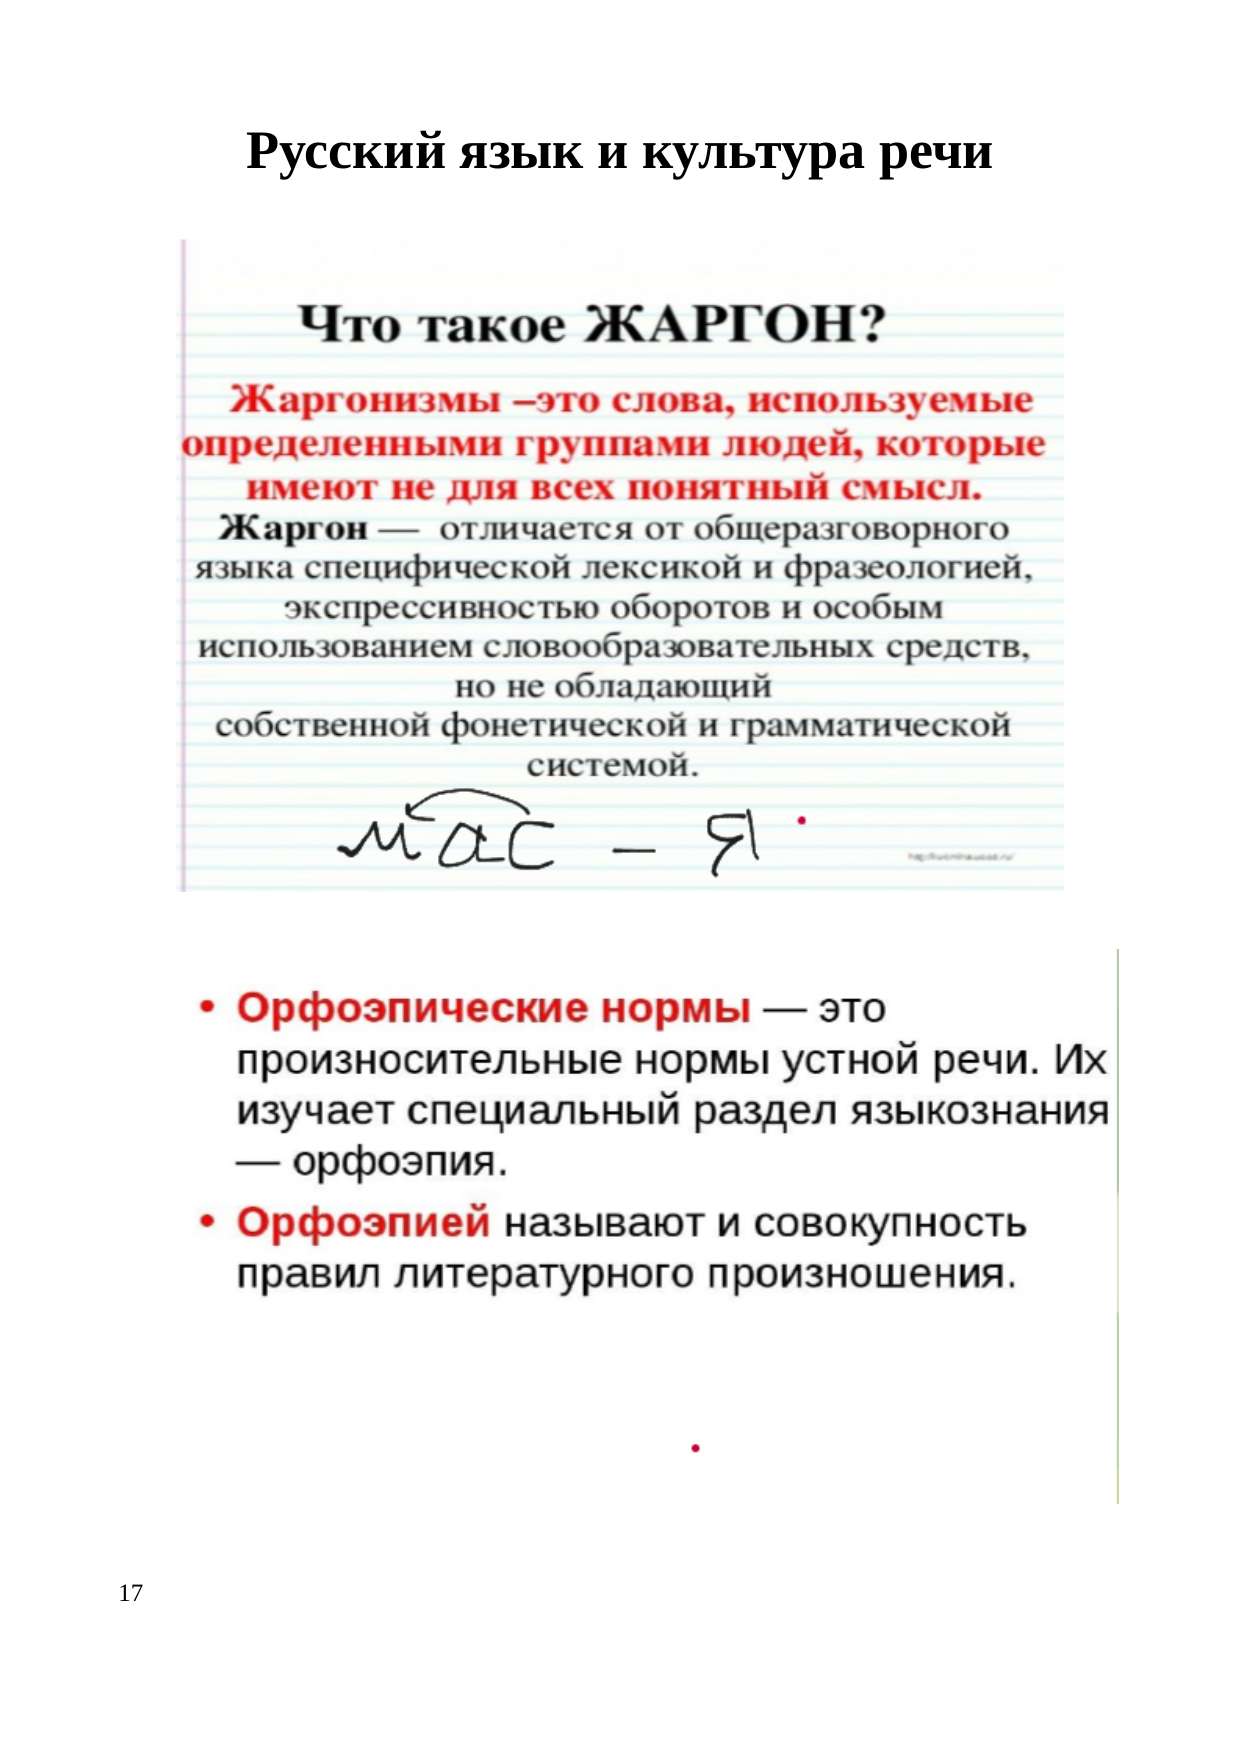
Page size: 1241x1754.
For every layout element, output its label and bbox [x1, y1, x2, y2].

picture [176, 238, 1064, 892]
picture [121, 949, 1119, 1504]
